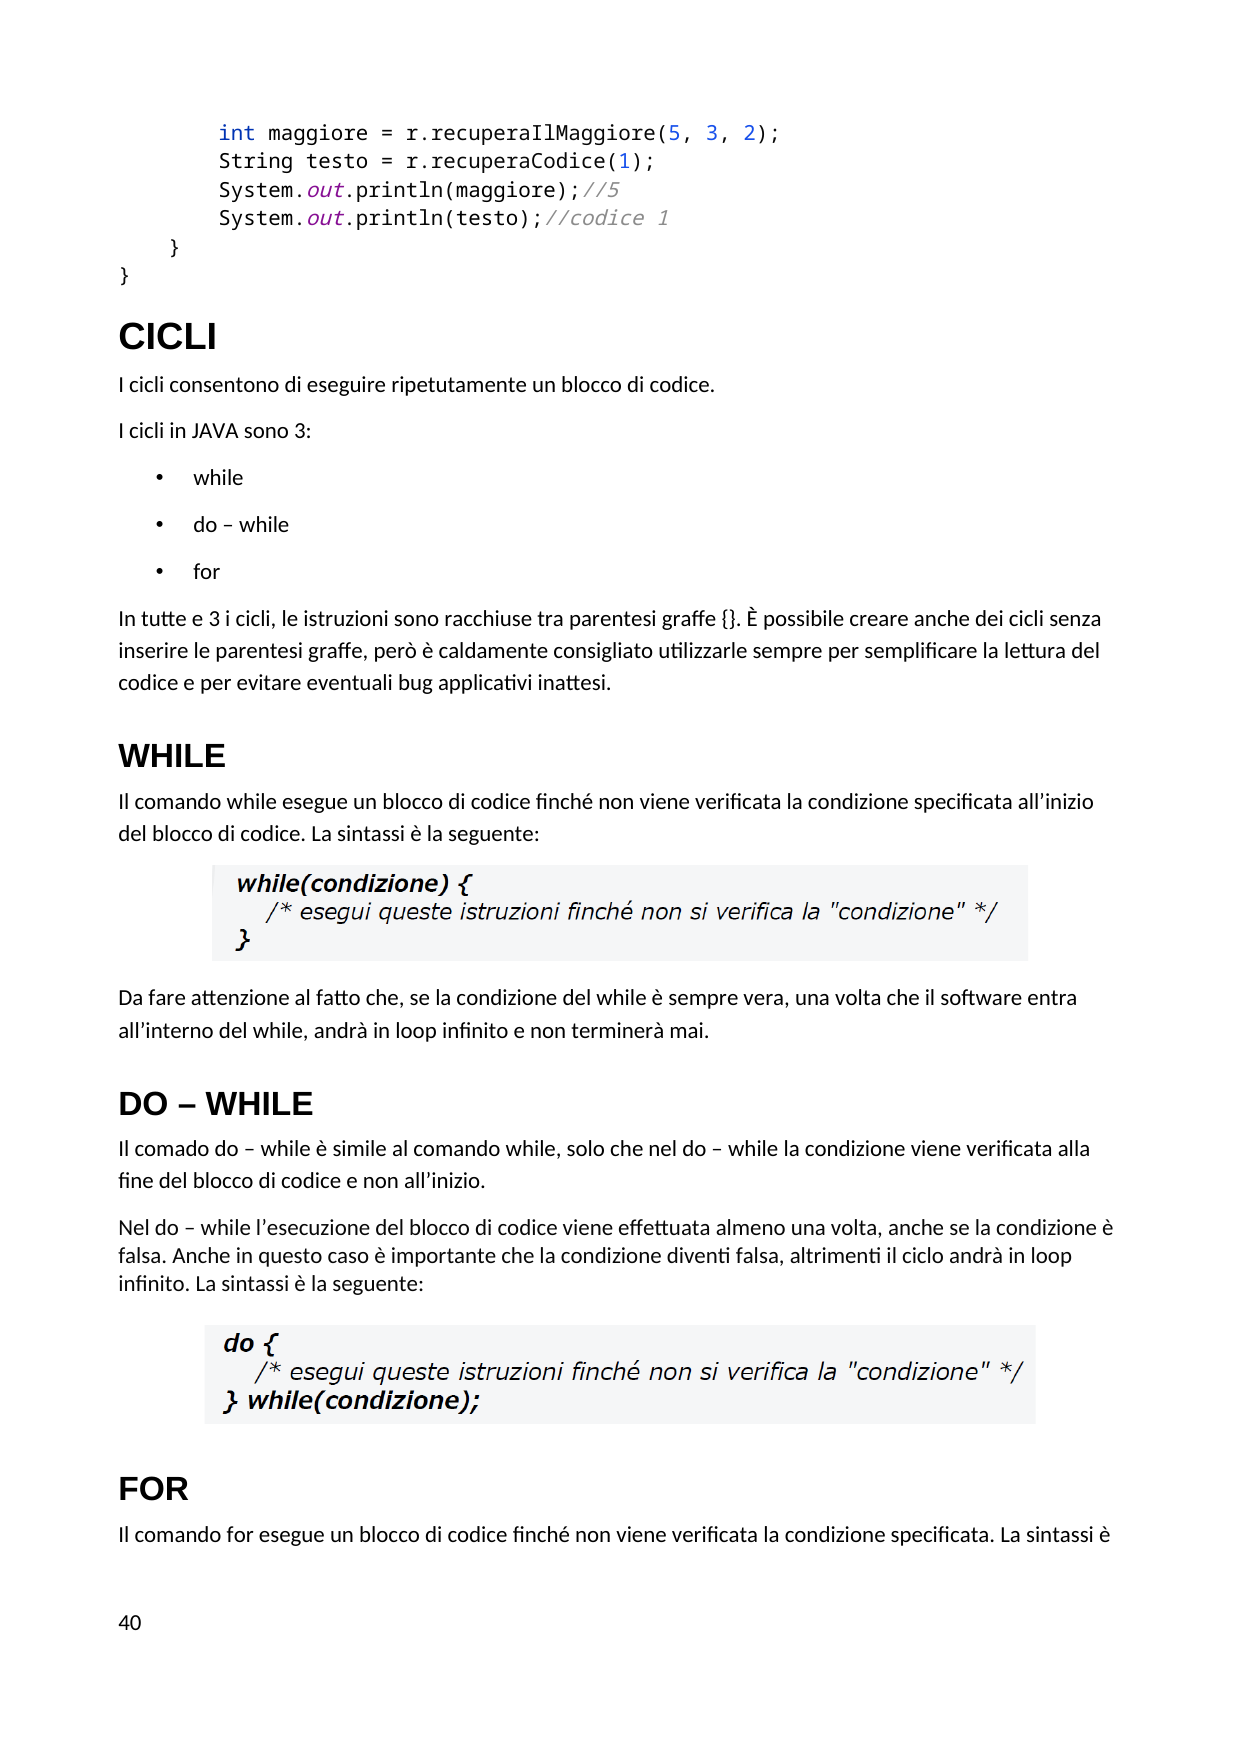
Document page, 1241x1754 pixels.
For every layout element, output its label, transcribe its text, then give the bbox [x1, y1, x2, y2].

subtitle DO – WHILE [118, 1083, 1122, 1122]
list for [156, 557, 1122, 585]
list do – while [156, 510, 1122, 538]
list while [156, 463, 1122, 491]
text I cicli consentono di eseguire ripetutamente un blocco di codice. [118, 370, 1122, 398]
text Il comado do – while è simile al comando while, solo che nel do – while la condizione viene verificata alla fine del blocco di codice e non all’inizio. [118, 1134, 1122, 1195]
picture [204, 1325, 1036, 1424]
text Il comando while esegue un blocco di codice finché non viene verificata la condizione specificata all’inizio del blocco di codice. La sintassi è la seguente: [118, 787, 1122, 847]
picture [212, 865, 1029, 961]
text int maggiore = r.recuperaIlMaggiore(5, 3, 2); String testo = r.recuperaCodice(1); System.out.println(maggiore);//5 System.out.println(testo);//codice 1 } } [118, 118, 1122, 289]
subtitle FOR [118, 1469, 1122, 1508]
text Il comando for esegue un blocco di codice finché non viene verificata la condizione specificata. La sintassi è [118, 1520, 1122, 1548]
text I cicli in JAVA sono 3: [118, 417, 1122, 445]
text Nel do – while l’esecuzione del blocco di codice viene effettuata almeno una volta, anche se la condizione è falsa. Anche in questo caso è importante che la condizione diventi falsa, altrimenti il ciclo andrà in loop infinito. La sintassi è la seguente: [118, 1213, 1122, 1297]
text Da fare attenzione al fatto che, se la condizione del while è sempre vera, una volta che il software entra all’interno del while, andrà in loop infinito e non terminerà mai. [118, 983, 1122, 1044]
subtitle WHILE [118, 736, 1122, 774]
subtitle CICLI [118, 314, 1122, 357]
text In tutte e 3 i cicli, le istruzioni sono racchiuse tra parentesi graffe {}. È possibile creare anche dei cicli senza inserire le parentesi graffe, però è caldamente consigliato utilizzarle sempre per semplificare la lettura del codice e per evitare eventuali bug applicativi inattesi. [118, 604, 1122, 696]
